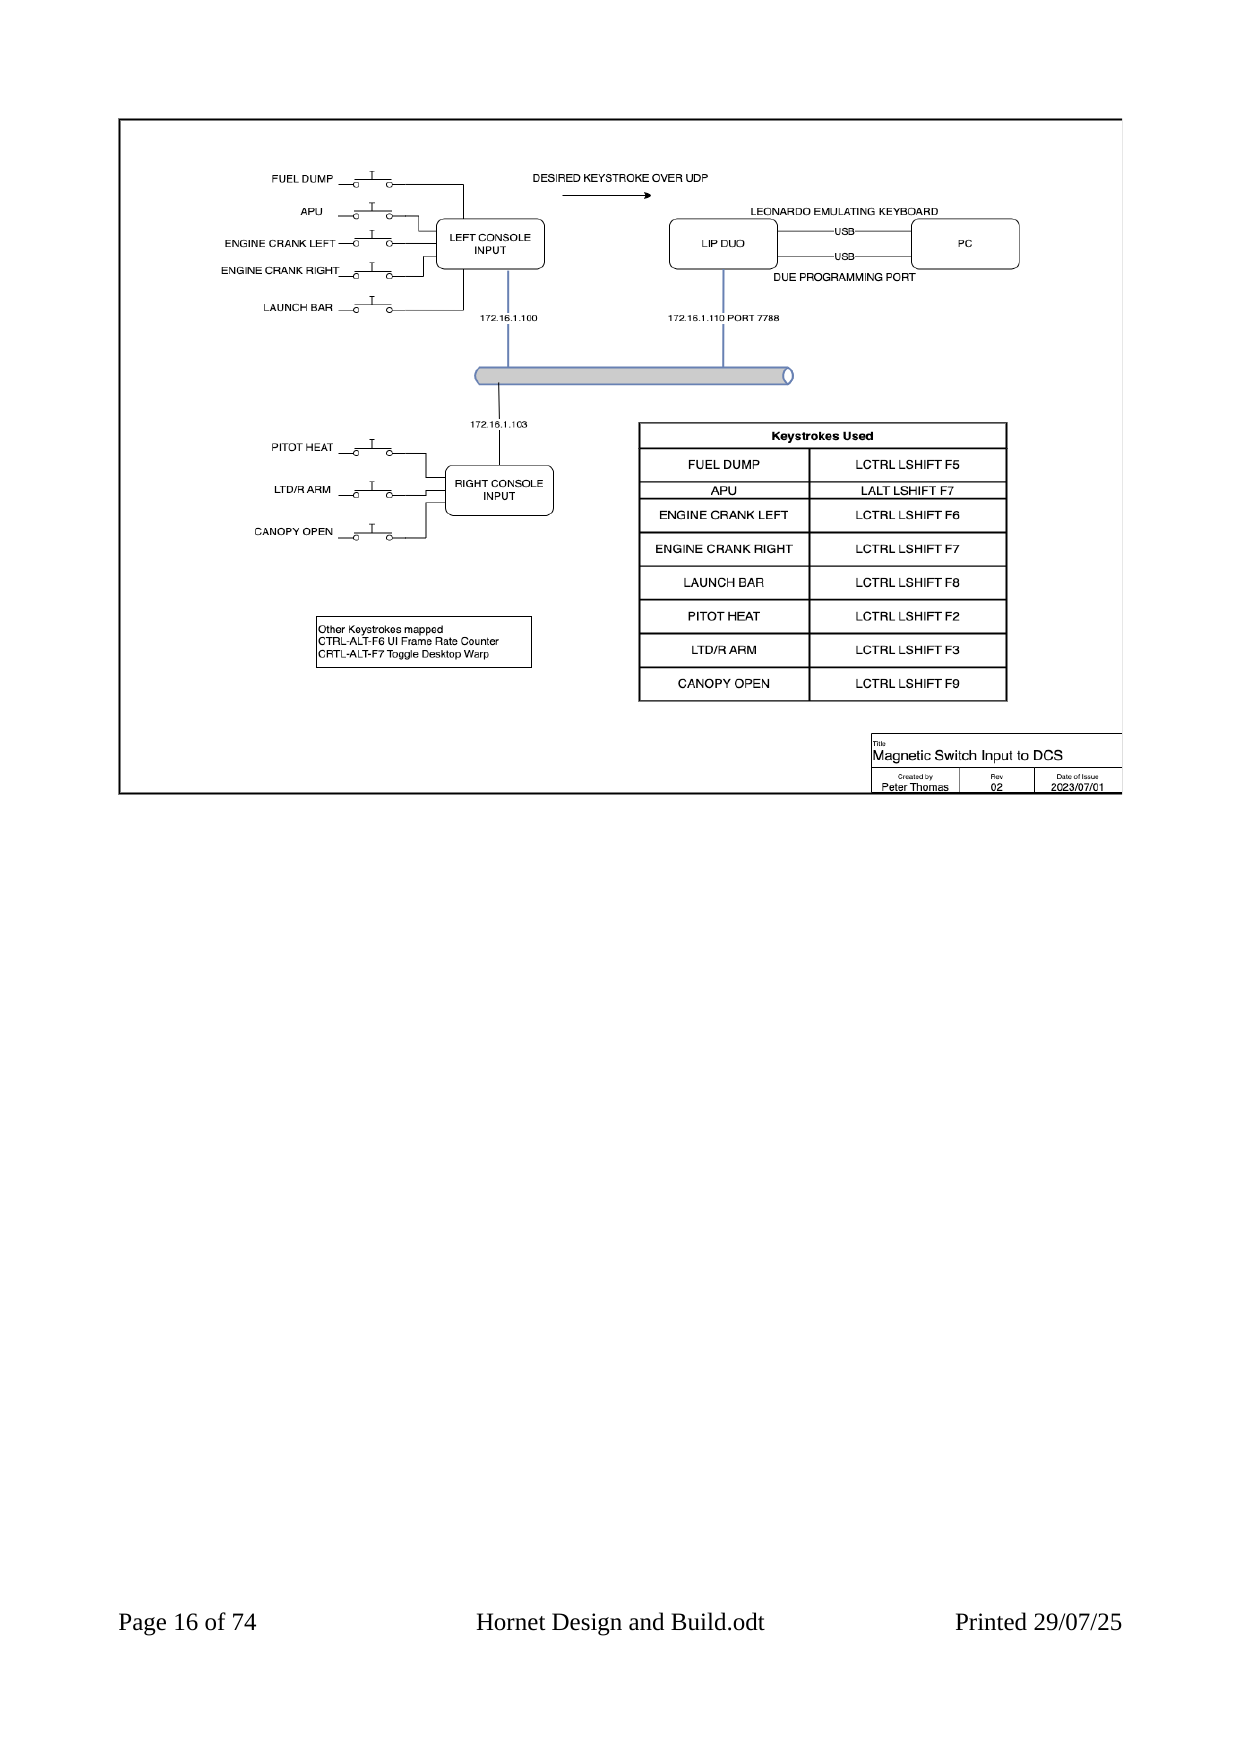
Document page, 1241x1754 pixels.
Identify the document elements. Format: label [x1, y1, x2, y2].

picture [118, 118, 1123, 847]
